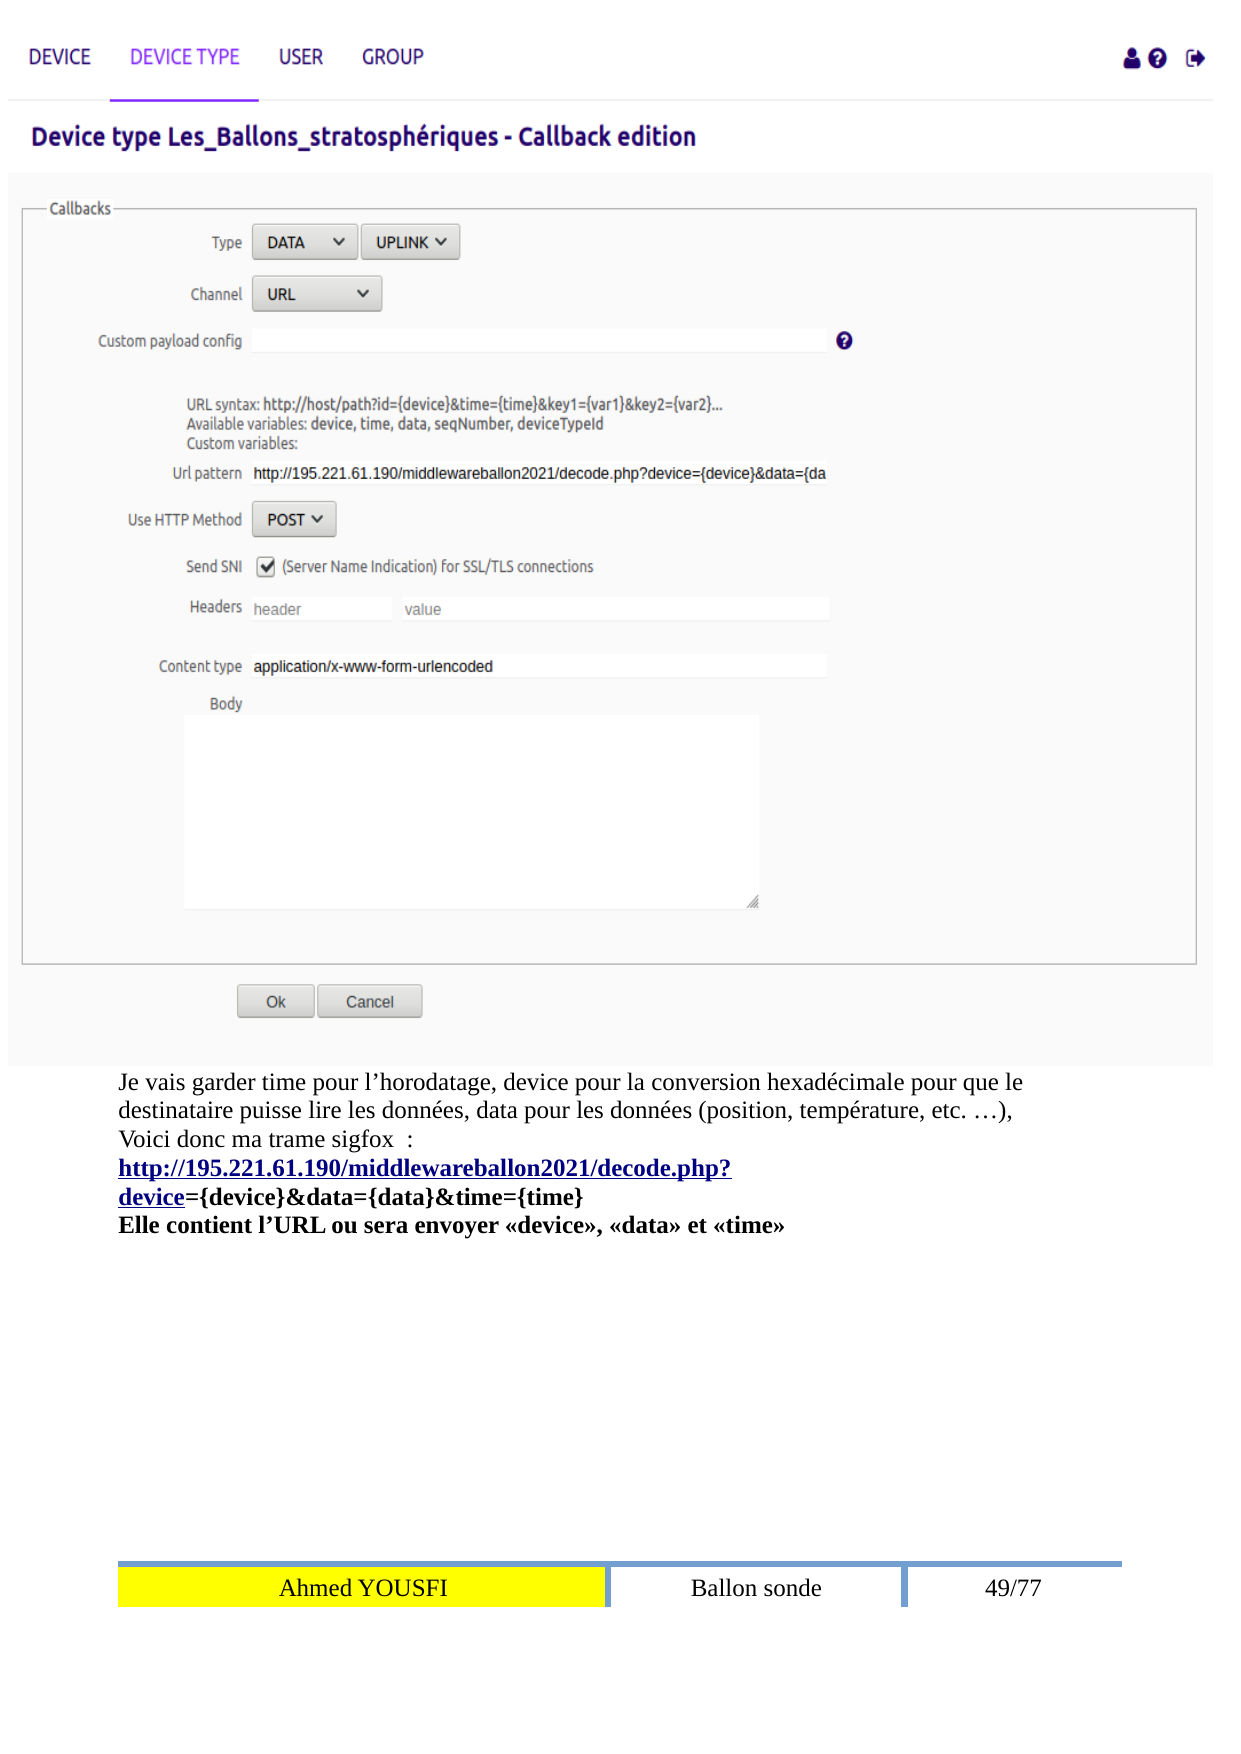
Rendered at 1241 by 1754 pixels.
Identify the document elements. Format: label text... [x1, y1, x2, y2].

text Je vais garder time pour l’horodatage, device pour la conversion hexadécimale pour que le destinataire puisse lire les données, data pour les données (position, température, etc. …), [118, 1067, 1122, 1124]
text http://195.221.61.190/middlewareballon2021/decode.php?device={device}&data={data}&time={time} [118, 1153, 1122, 1211]
text Voici donc ma trame sigfox : [118, 1124, 1122, 1153]
text Elle contient l’URL ou sera envoyer «device», «data» et «time» [118, 1211, 1122, 1239]
picture [8, 32, 1213, 1066]
